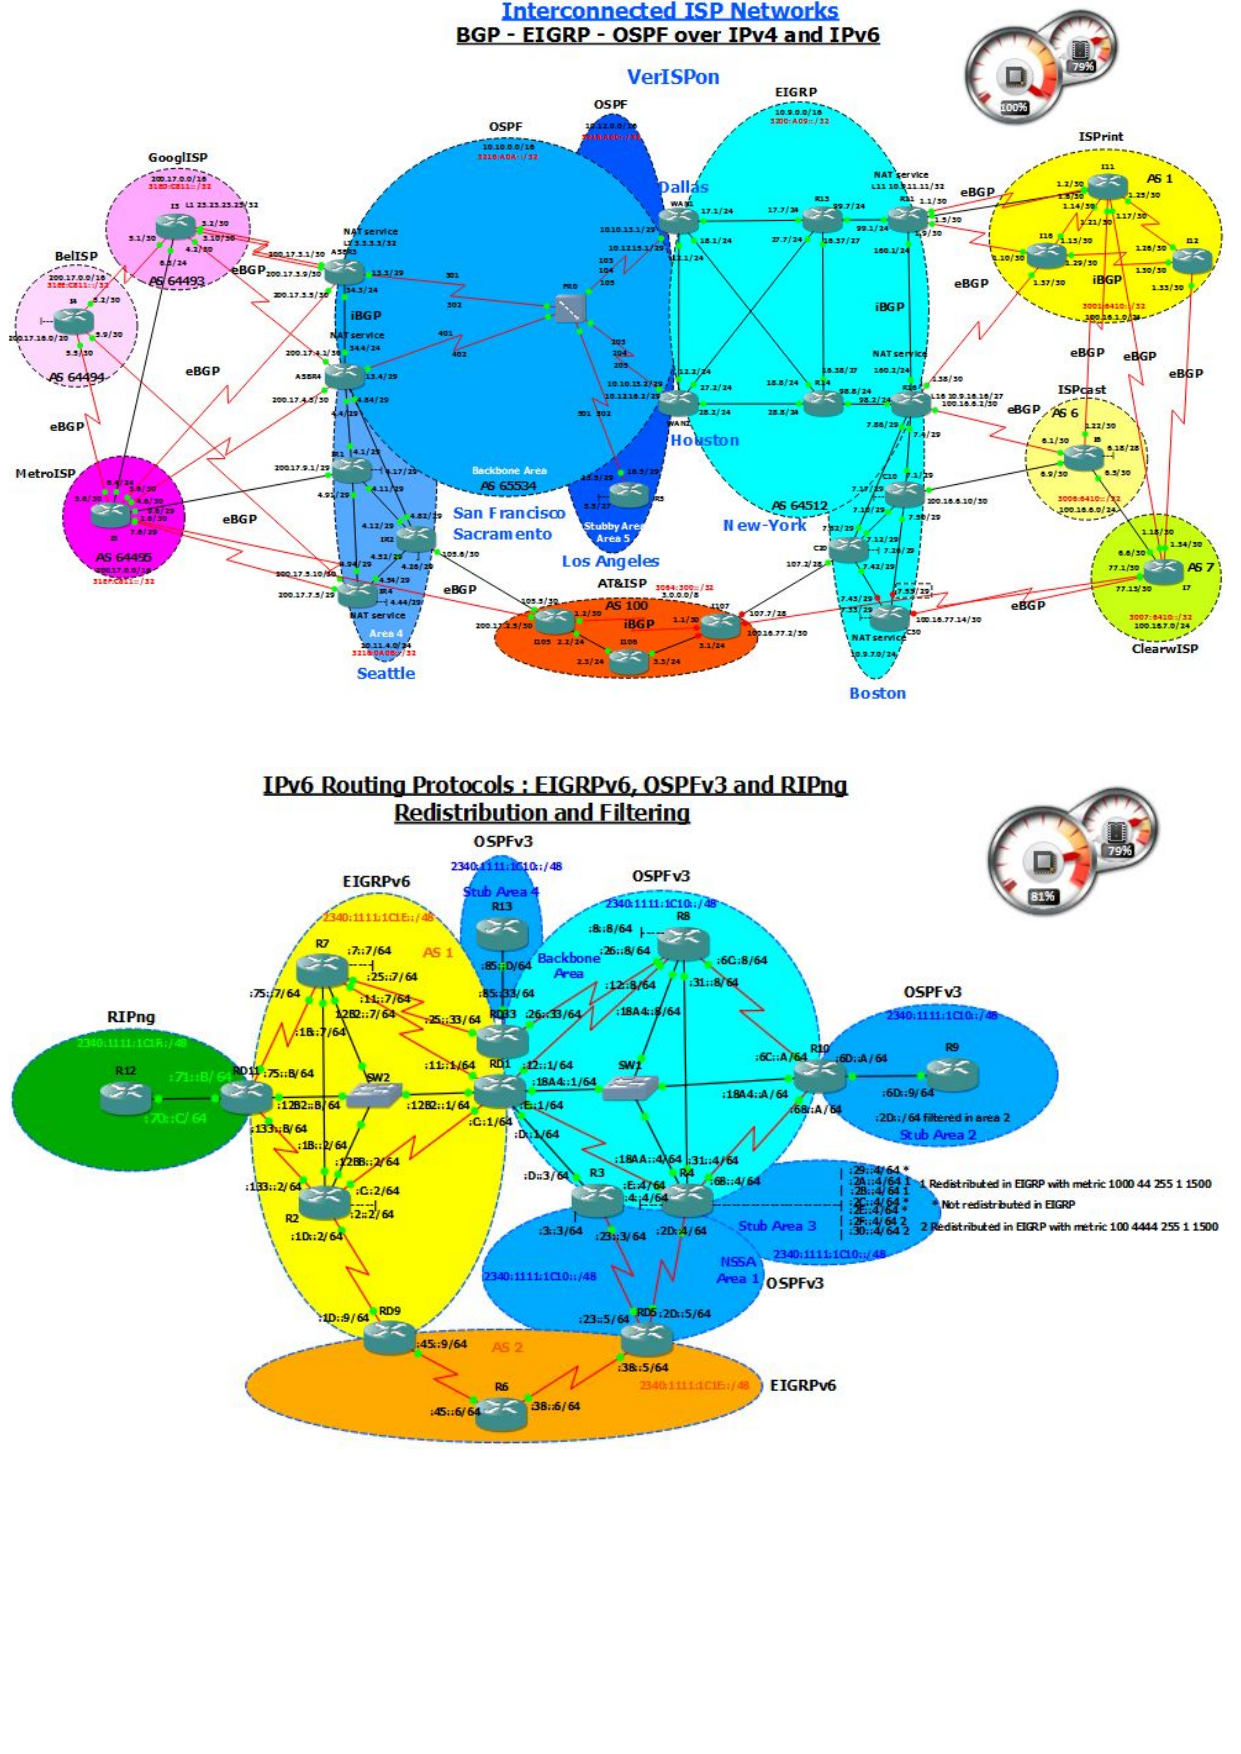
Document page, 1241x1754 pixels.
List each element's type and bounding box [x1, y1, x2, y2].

picture [8, 0, 1227, 705]
picture [8, 767, 1231, 1449]
